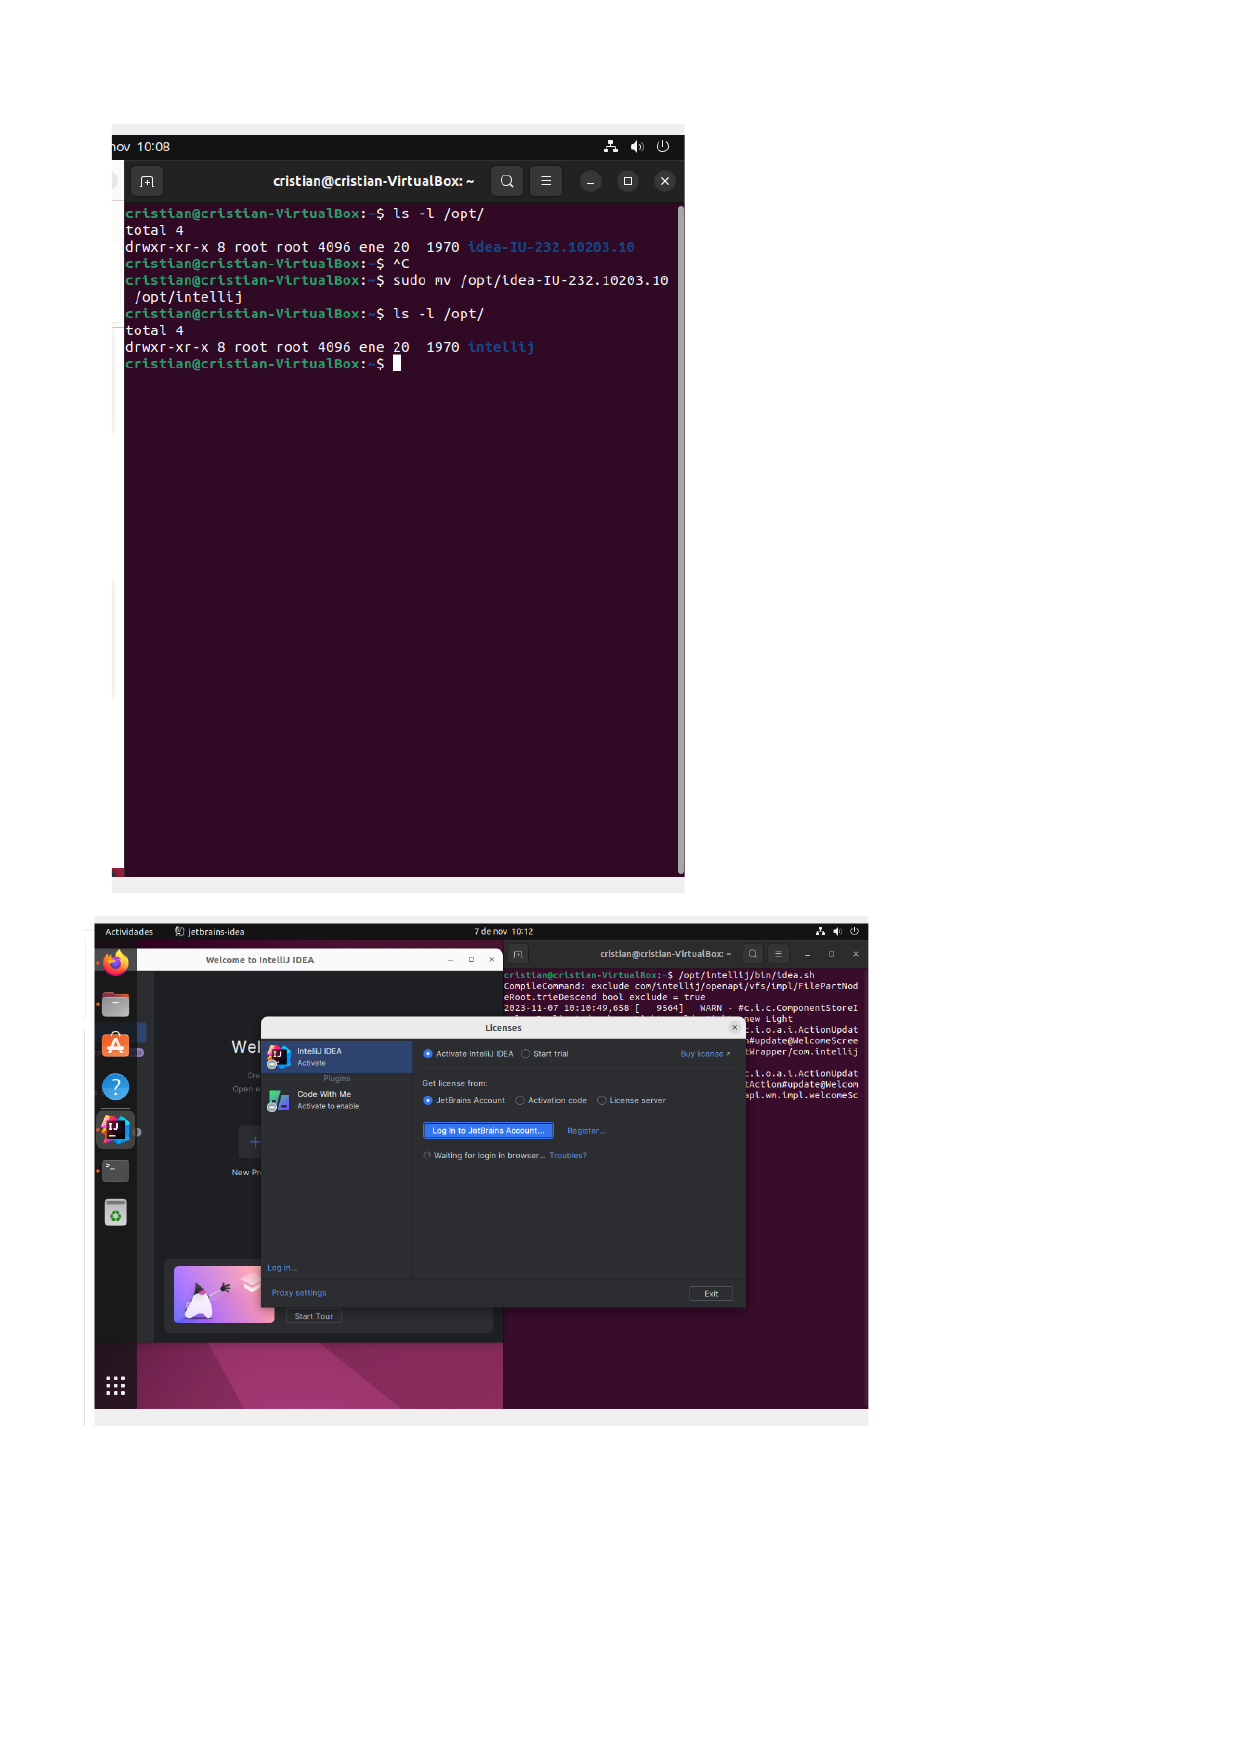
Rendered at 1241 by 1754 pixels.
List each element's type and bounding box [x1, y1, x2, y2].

picture [111, 124, 685, 893]
picture [82, 916, 869, 1426]
